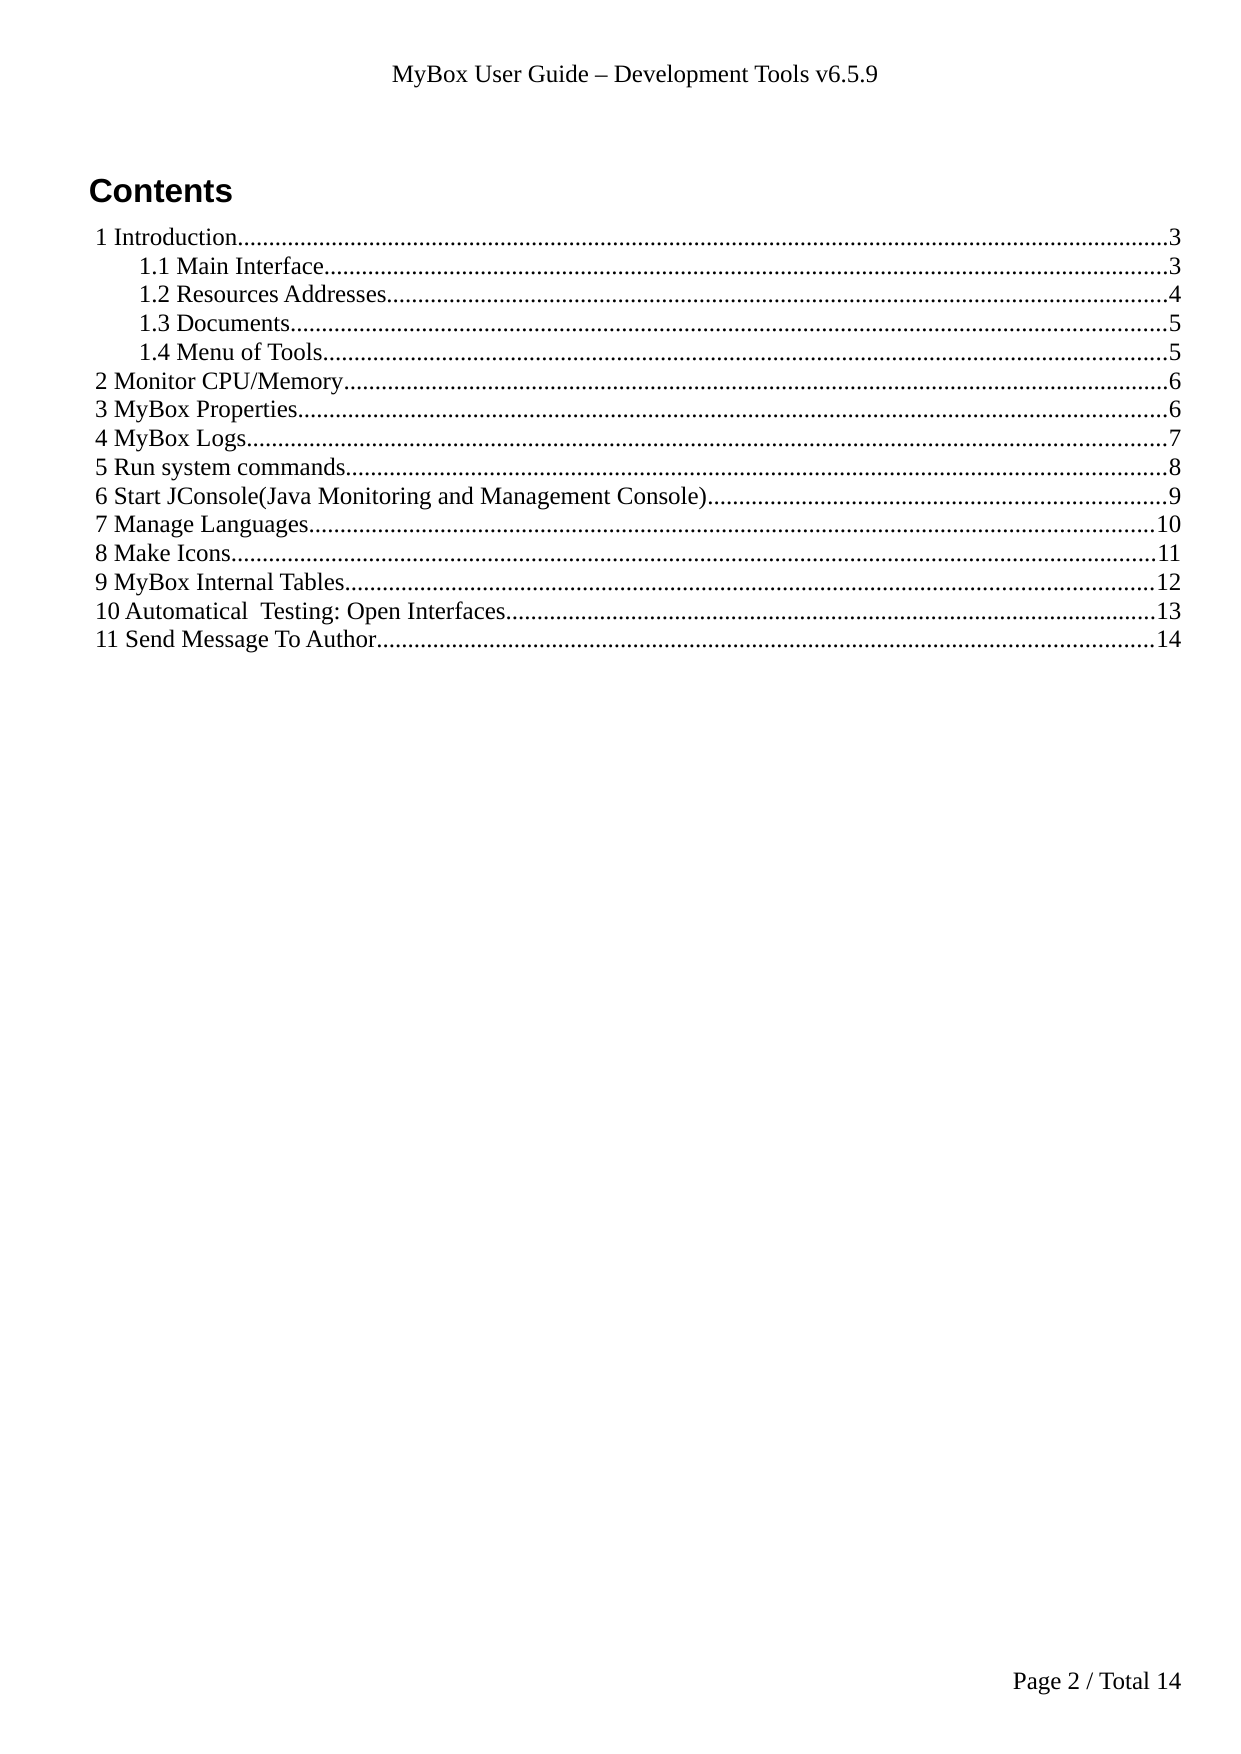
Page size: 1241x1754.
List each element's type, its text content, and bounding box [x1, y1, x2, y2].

text 6 Start JConsole(Java Monitoring and Management Console) 9 [88, 481, 1181, 509]
text 2 Monitor CPU/Memory 6 [88, 366, 1181, 394]
text 7 Manage Languages 10 [88, 509, 1181, 538]
text 1 Introduction 3 [88, 222, 1181, 251]
text 10 Automatical Testing: Open Interfaces 13 [88, 596, 1181, 624]
subtitle Contents [88, 171, 1181, 209]
text 1.4 Menu of Tools 5 [132, 337, 1181, 366]
text 9 MyBox Internal Tables 12 [88, 567, 1181, 596]
text 11 Send Message To Author 14 [88, 624, 1181, 653]
text 5 Run system commands 8 [88, 452, 1181, 481]
text 1.1 Main Interface 3 [132, 251, 1181, 279]
text 8 Make Icons 11 [88, 538, 1181, 567]
text 4 MyBox Logs 7 [88, 423, 1181, 452]
text 1.3 Documents 5 [132, 308, 1181, 337]
text 1.2 Resources Addresses 4 [132, 279, 1181, 308]
text 3 MyBox Properties 6 [88, 394, 1181, 423]
